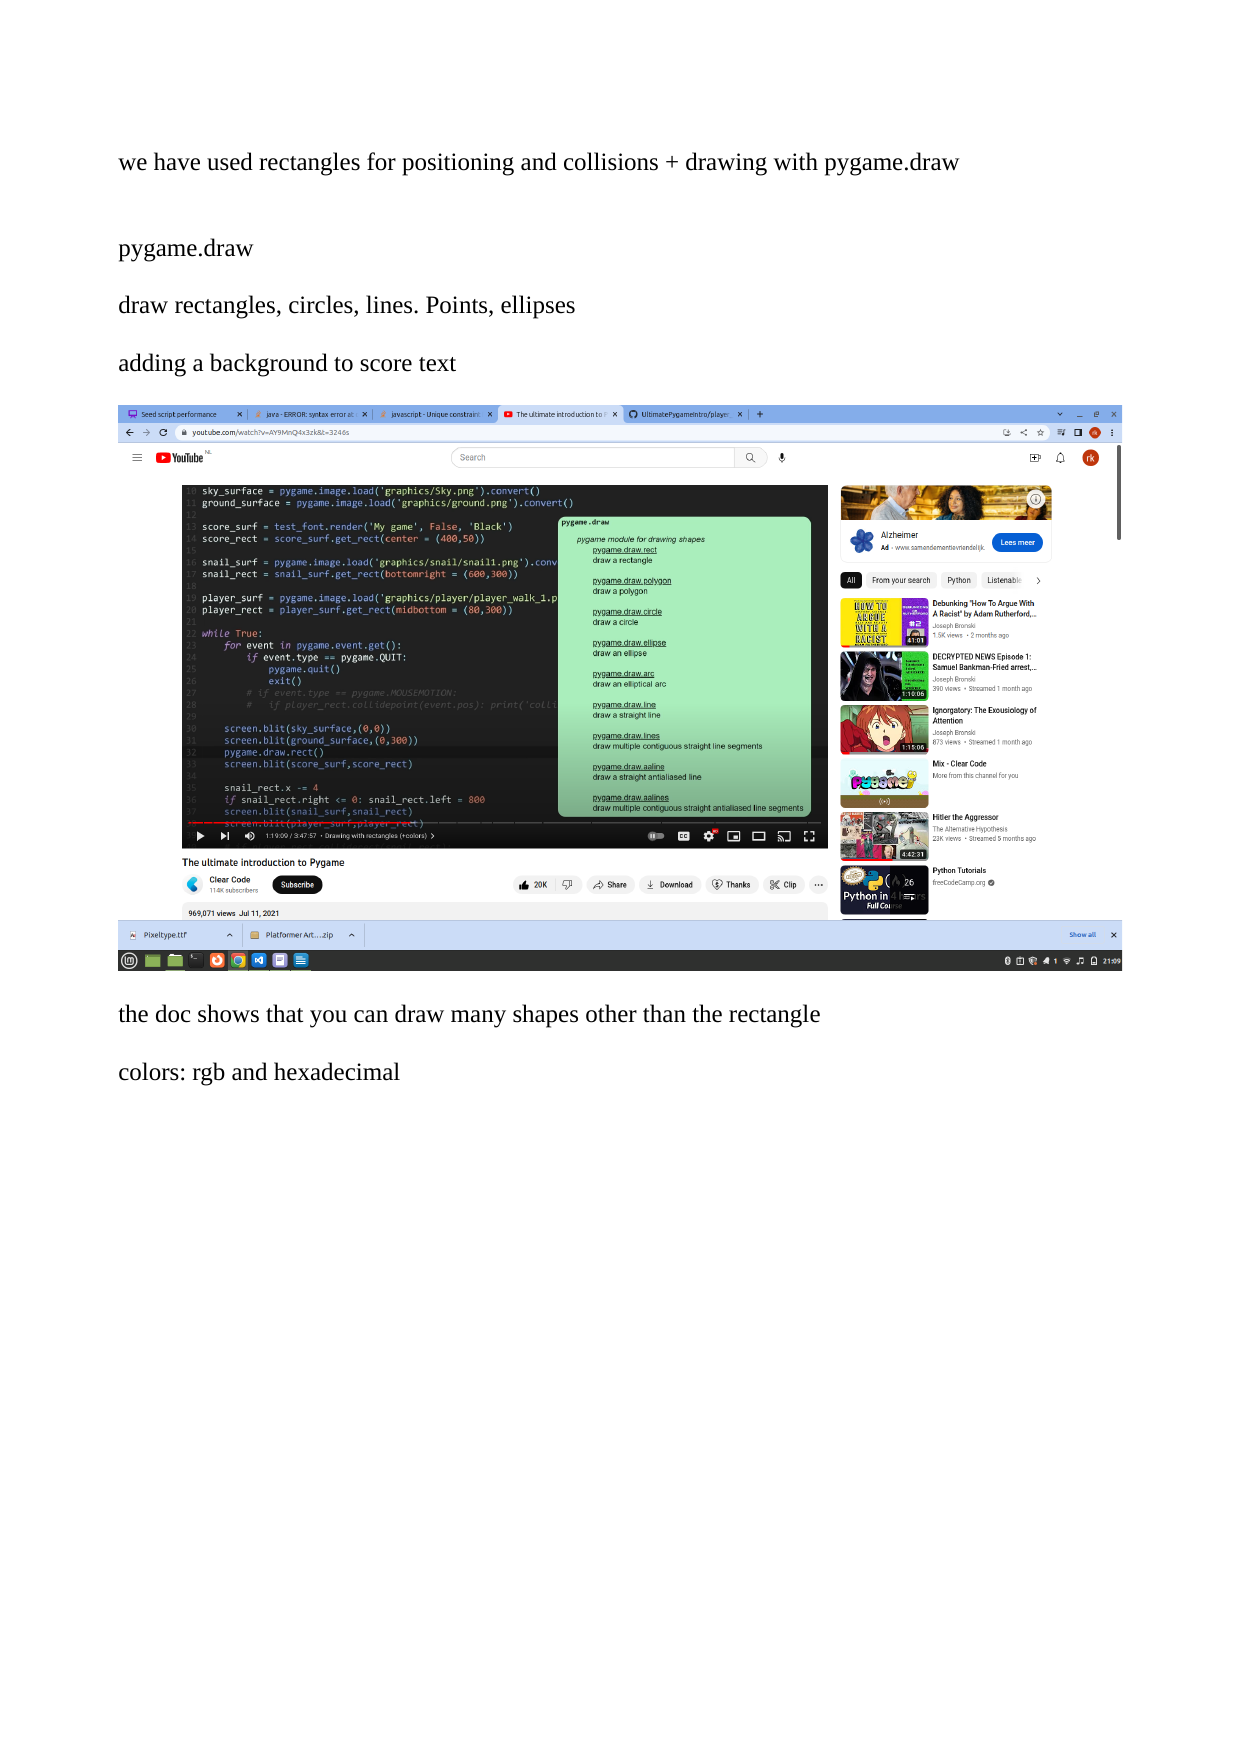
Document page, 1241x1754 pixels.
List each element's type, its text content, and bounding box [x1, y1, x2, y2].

text adding a background to score text [118, 348, 1122, 377]
picture [118, 405, 1123, 971]
text the doc shows that you can draw many shapes other than the rectangle [118, 999, 1122, 1028]
text colors: rgb and hexadecimal [118, 1057, 1122, 1085]
text draw rectangles, circles, lines. Points, ellipses [118, 291, 1122, 319]
text pygame.draw [118, 233, 1122, 262]
text we have used rectangles for positioning and collisions + drawing with pygame.draw [118, 147, 1122, 176]
